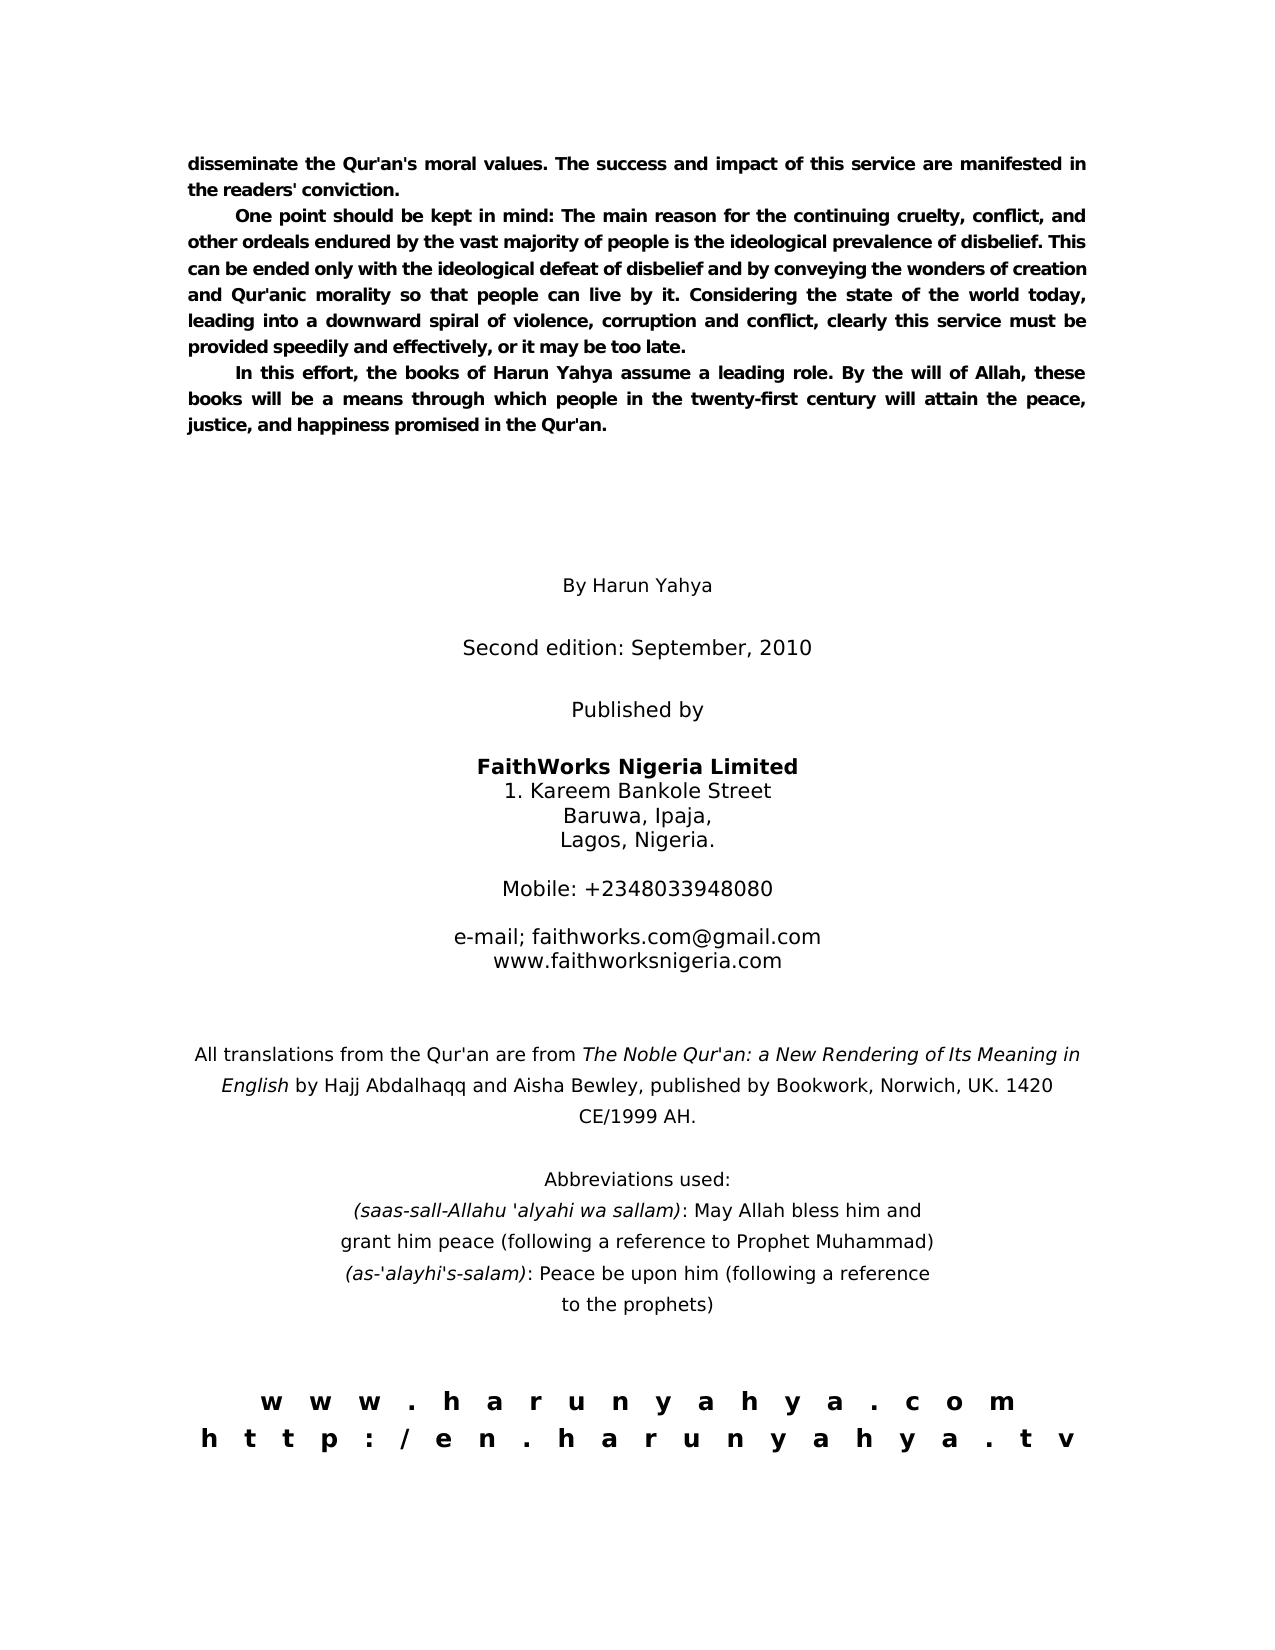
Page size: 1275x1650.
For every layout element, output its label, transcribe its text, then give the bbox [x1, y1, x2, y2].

text (saas-sall-Allahu 'alyahi wa sallam): May Allah bless him and [187, 1192, 1087, 1224]
text Mobile: +2348033948080 [187, 877, 1087, 901]
text Lagos, Nigeria. [187, 828, 1087, 852]
text to the prophets) [187, 1286, 1087, 1317]
text grant him peace (following a reference to Prophet Muhammad) [187, 1224, 1087, 1255]
text http:/en.harunyahya.tv [187, 1417, 1087, 1455]
text Abbreviations used: [187, 1161, 1087, 1192]
text By Harun Yahya [187, 568, 1087, 599]
text 1. Kareem Bankole Street [187, 779, 1087, 804]
text (as-'alayhi's-salam): Peace be upon him (following a reference [187, 1255, 1087, 1286]
text www.faithworksnigeria.com [187, 949, 1087, 974]
text www.harunyahya.com [187, 1380, 1087, 1417]
text All translations from the Qur'an are from The Noble Qur'an: a New Rendering of Its Meaning in English by Hajj Abdalhaqq and Aisha Bewley, published by Bookwork, Norwich, UK. 1420 CE/1999 AH. [187, 1036, 1087, 1130]
text Baruwa, Ipaja, [187, 804, 1087, 828]
text Second edition: September, 2010 [187, 630, 1087, 661]
text disseminate the Qur'an's moral values. The success and impact of this service are manifested in the readers' conviction. [187, 150, 1087, 202]
text e-mail; faithworks.com@gmail.com [187, 925, 1087, 949]
text One point should be kept in mind: The main reason for the continuing cruelty, conflict, and other ordeals endured by the vast majority of people is the ideological prevalence of disbelief. This can be ended only with the ideological defeat of disbelief and by conveying the wonders of creation and Qur'anic morality so that people can live by it. Considering the state of the world today, leading into a downward spiral of violence, corruption and conflict, clearly this service must be provided speedily and effectively, or it may be too late. [187, 202, 1087, 358]
text Published by [187, 693, 1087, 724]
text FaithWorks Nigeria Limited [187, 755, 1087, 779]
text In this effort, the books of Harun Yahya assume a leading role. By the will of Allah, these books will be a means through which people in the twenty-first century will attain the peace, justice, and happiness promised in the Qur'an. [187, 358, 1087, 436]
